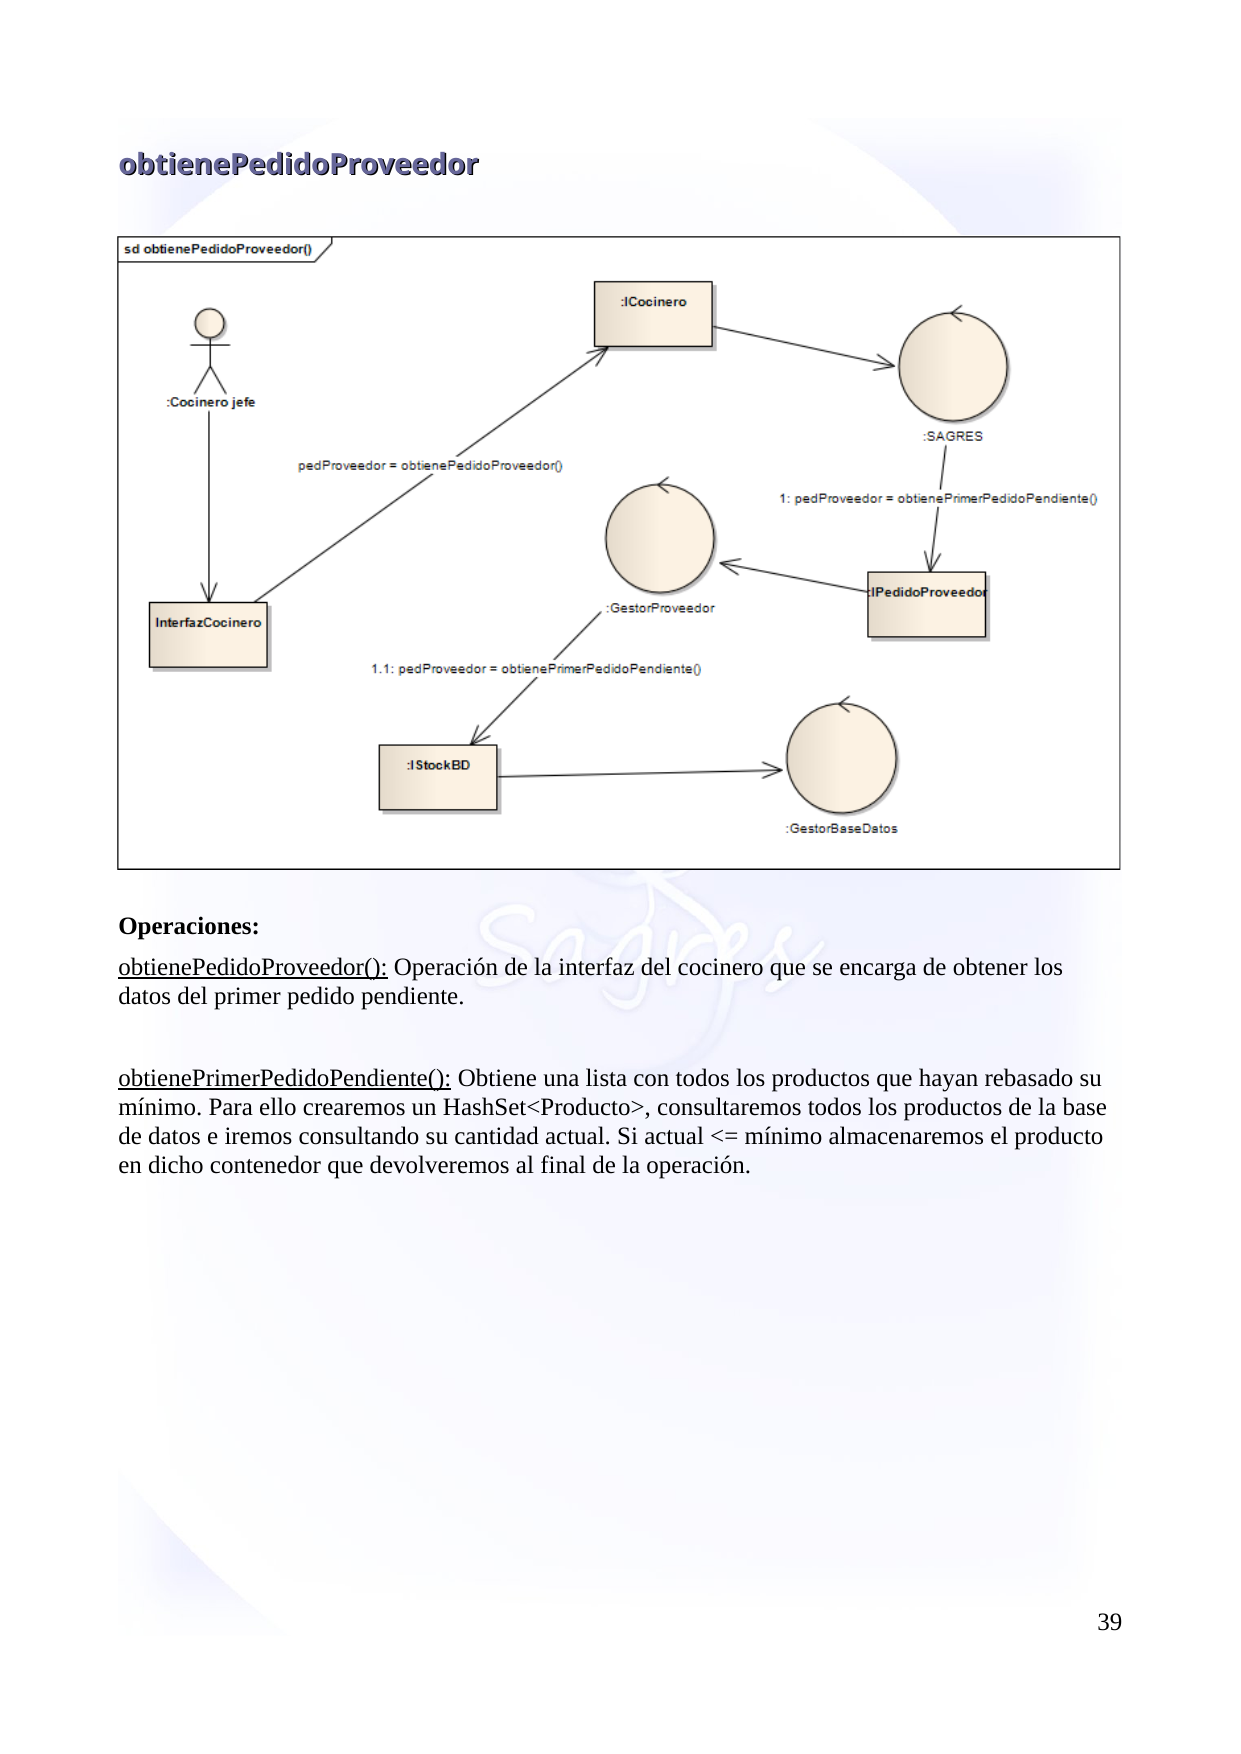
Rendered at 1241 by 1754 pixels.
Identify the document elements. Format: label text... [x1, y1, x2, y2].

picture [118, 940, 1122, 952]
picture [118, 118, 1122, 143]
picture [116, 183, 1122, 911]
text obtienePedidoProveedor(): Operación de la interfaz del cocinero que se encarga de obtener los datos del primer pedido pendiente. [118, 952, 1122, 1010]
picture [118, 1010, 1122, 1063]
text obtienePrimerPedidoPendiente(): Obtiene una lista con todos los productos que hayan rebasado su mínimo. Para ello crearemos un HashSet<Producto>, consultaremos todos los productos de la base de datos e iremos consultando su cantidad actual. Si actual <= mínimo almacenaremos el producto en dicho contenedor que devolveremos al final de la operación. [118, 1063, 1122, 1178]
text Operaciones: [118, 911, 1122, 940]
picture [118, 1178, 1122, 1636]
subtitle obtienePedidoProveedor [118, 143, 1122, 183]
